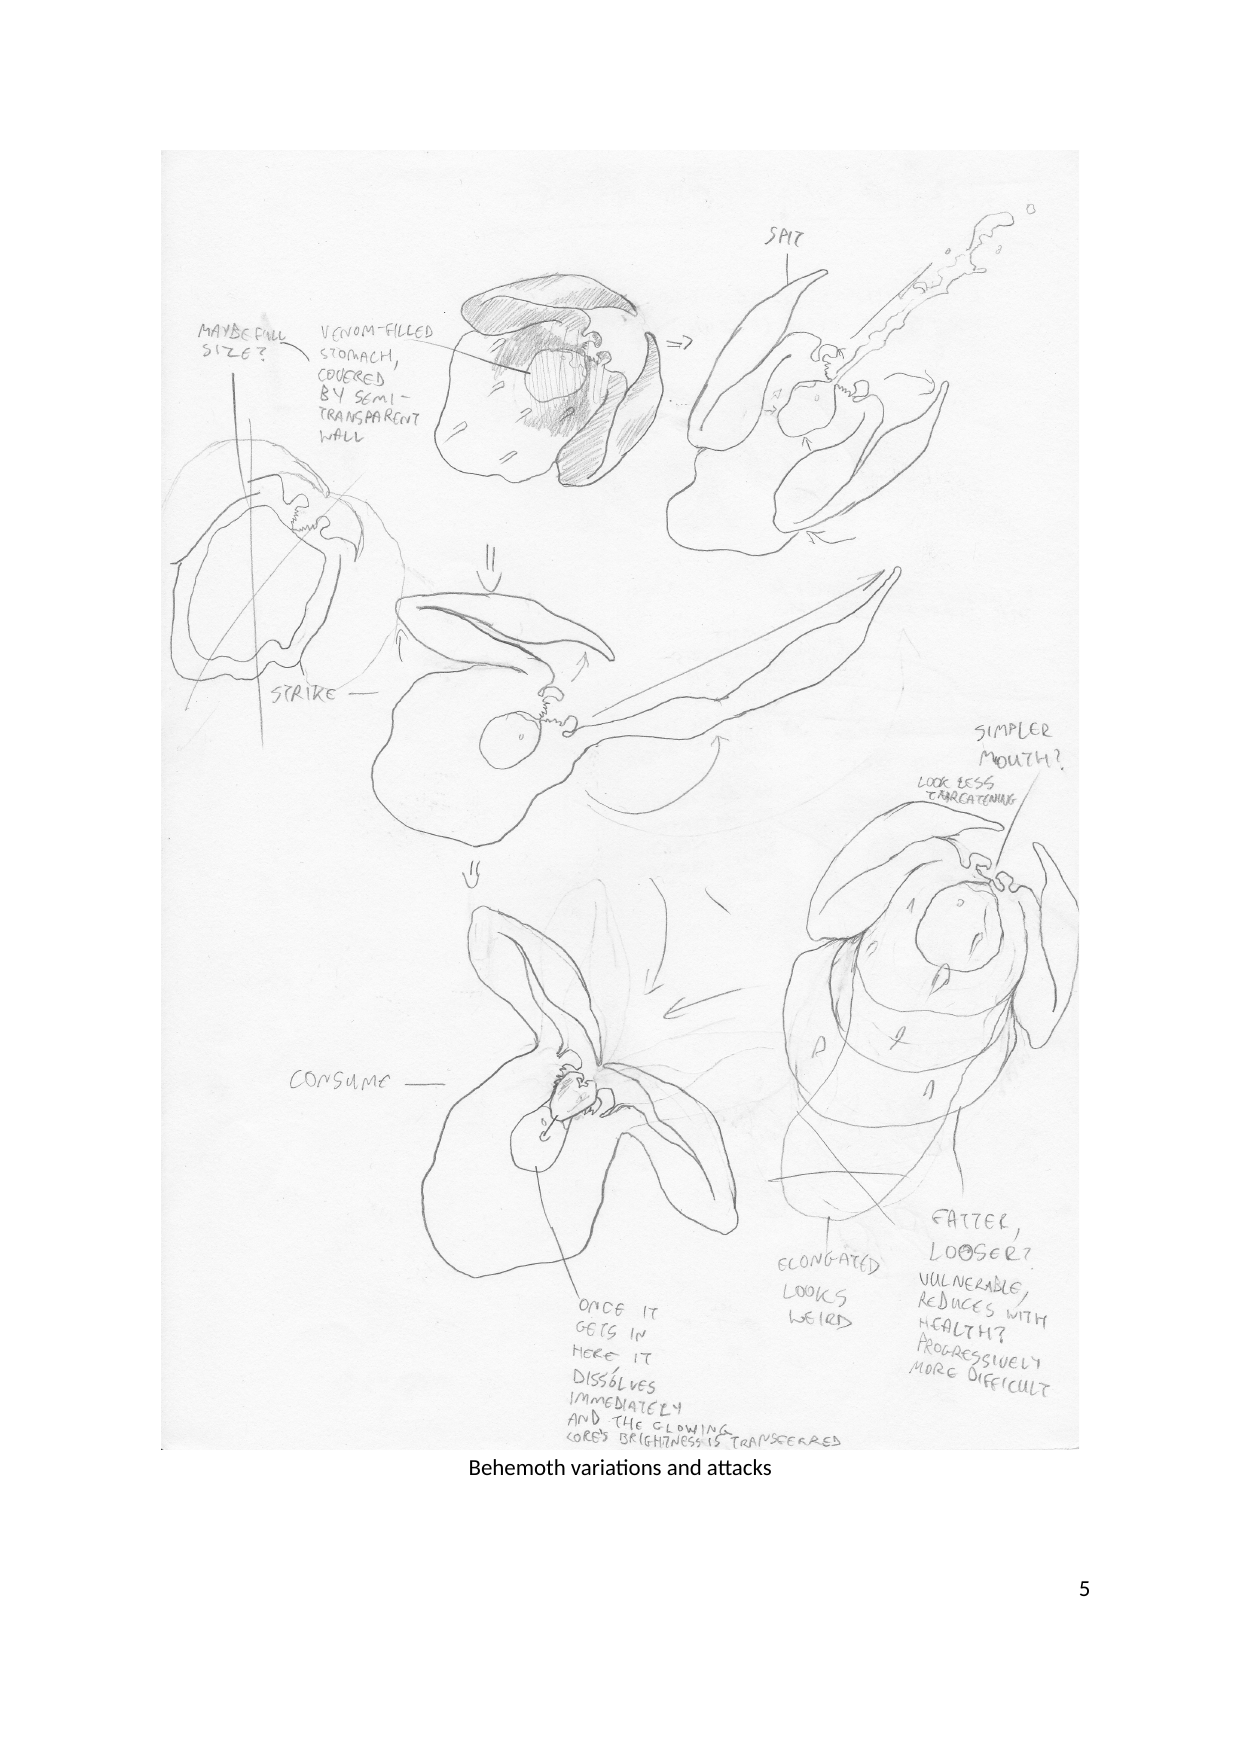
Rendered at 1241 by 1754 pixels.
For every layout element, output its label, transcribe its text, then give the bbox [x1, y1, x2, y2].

picture [161, 150, 1080, 1450]
text Behemoth variations and attacks [150, 150, 1090, 1481]
